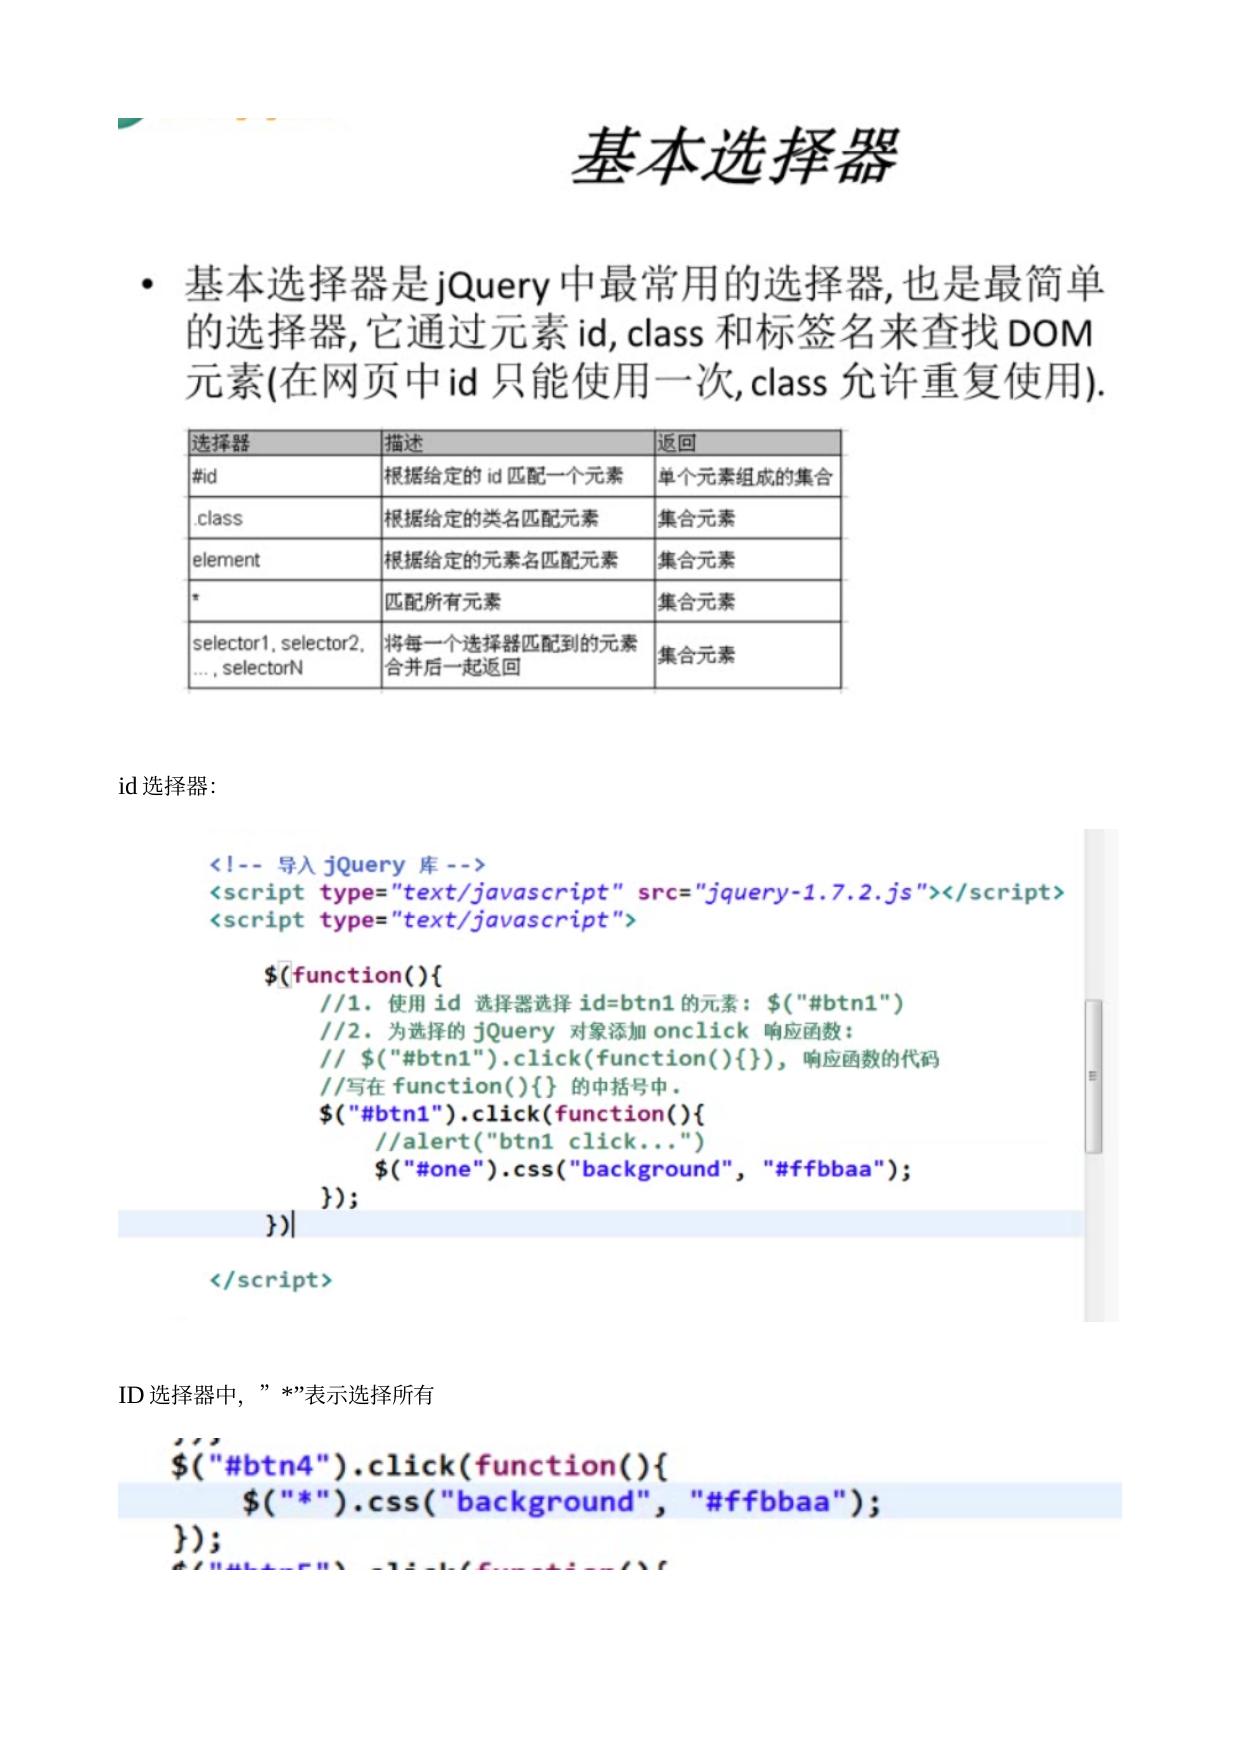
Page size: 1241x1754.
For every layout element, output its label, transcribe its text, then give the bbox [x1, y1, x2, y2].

picture [118, 829, 1123, 1322]
picture [118, 118, 1123, 741]
text ID选择器中，”*”表示选择所有 [118, 1379, 1122, 1410]
picture [118, 1438, 1123, 1570]
text id选择器： [118, 769, 1122, 800]
